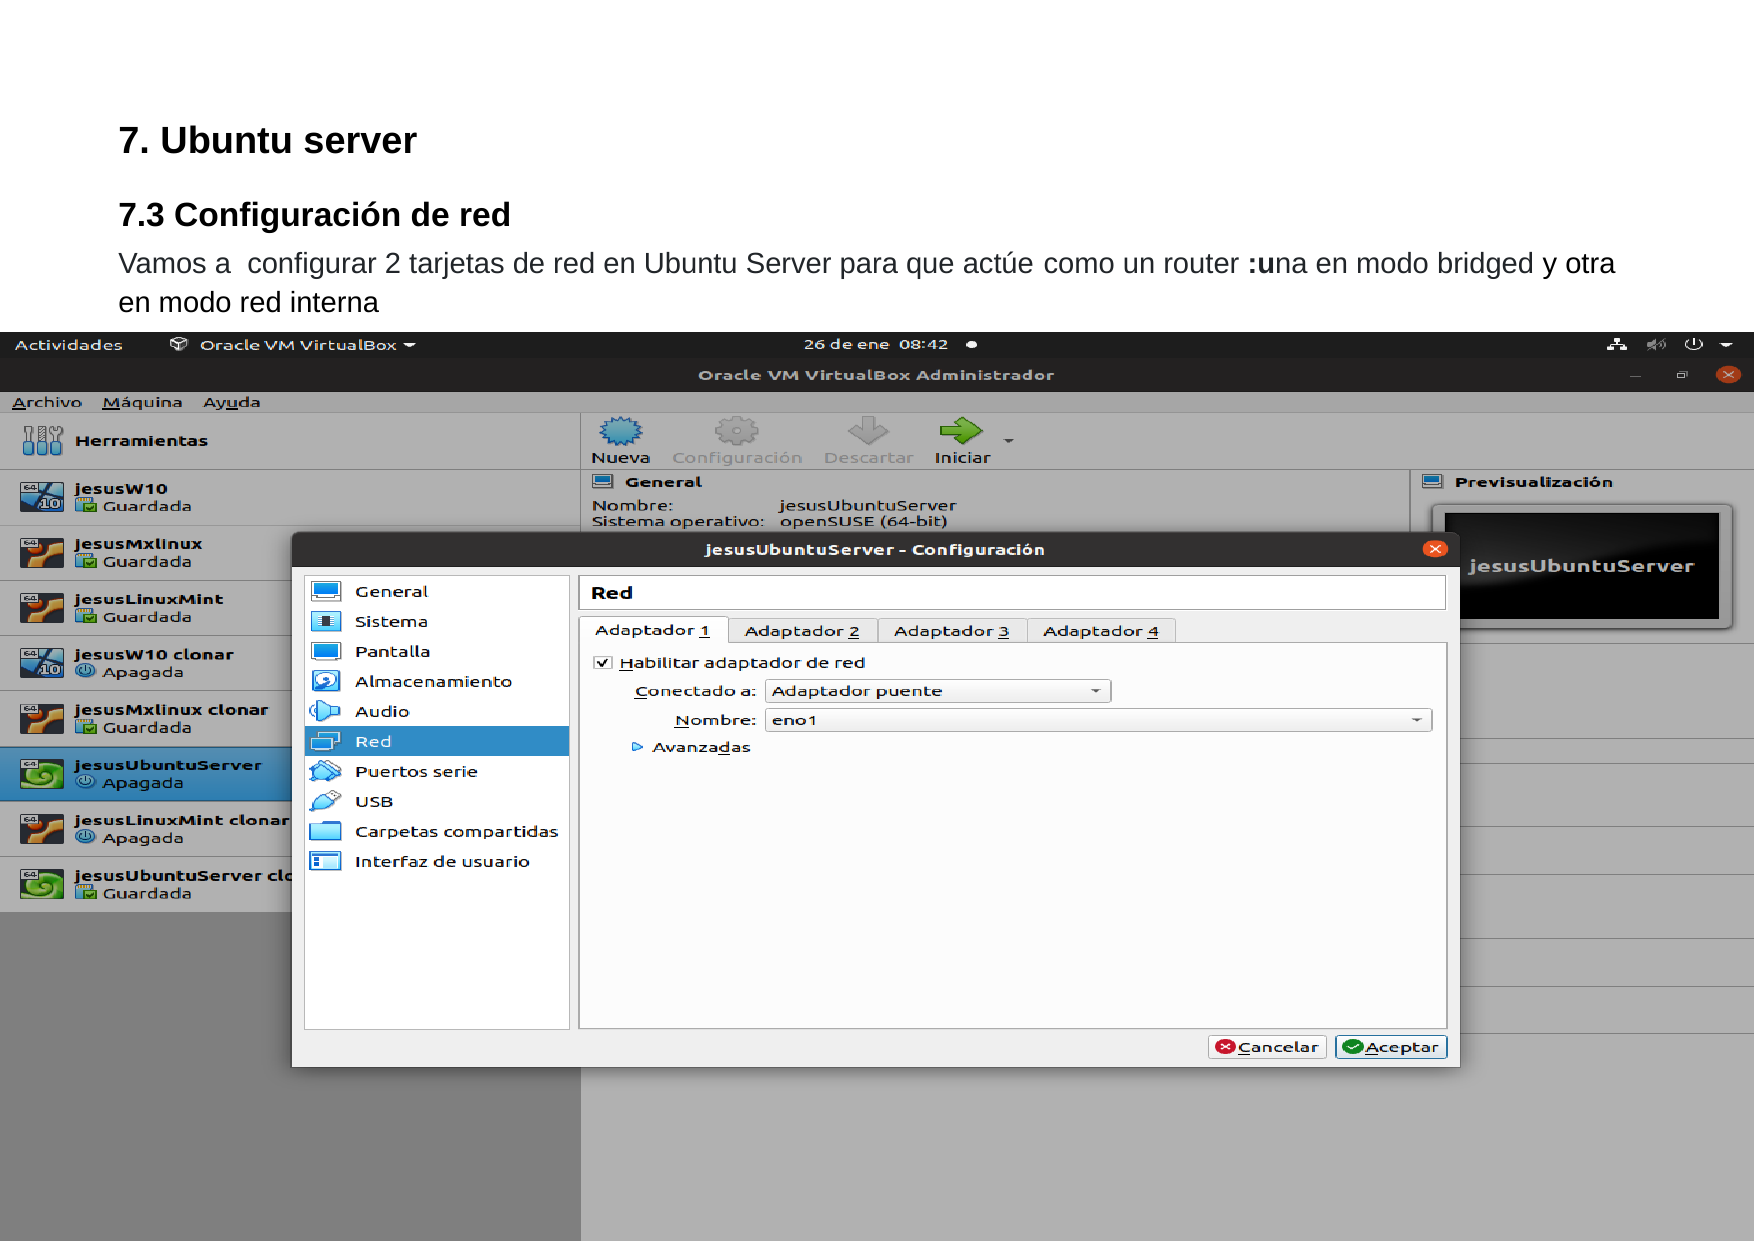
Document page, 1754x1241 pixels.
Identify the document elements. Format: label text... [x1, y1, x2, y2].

subtitle 7. Ubuntu server [118, 118, 1636, 162]
picture [0, 332, 1754, 1241]
text Vamos a configurar 2 tarjetas de red en Ubuntu Server para que actúe como un router :una en modo bridged y otra en modo red interna [118, 246, 1636, 318]
subtitle 7.3 Configuración de red [118, 195, 1636, 234]
